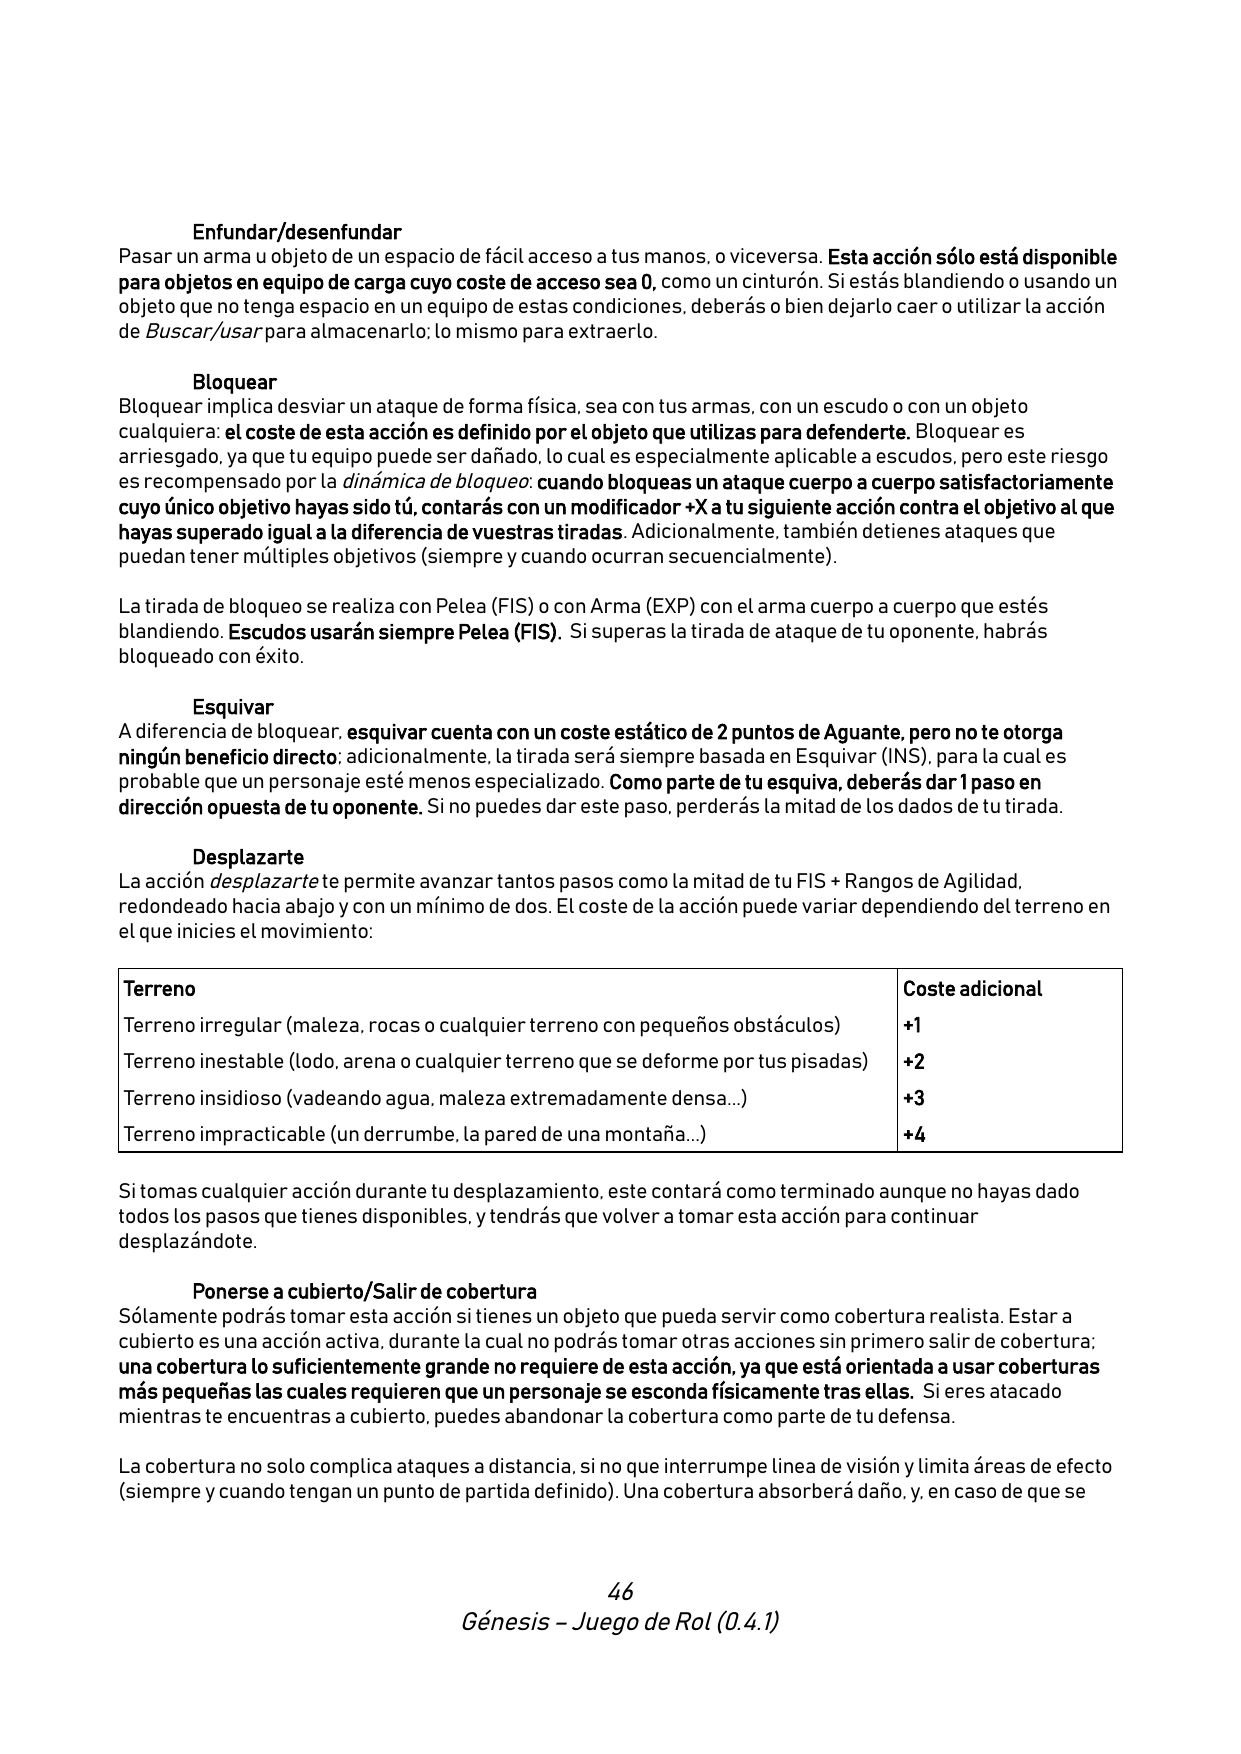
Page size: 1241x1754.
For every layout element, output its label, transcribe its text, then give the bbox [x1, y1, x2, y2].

text Si tomas cualquier acción durante tu desplazamiento, este contará como terminado aunque no hayas dado todos los pasos que tienes disponibles, y tendrás que volver a tomar esta acción para continuar desplazándote. [118, 1177, 1122, 1252]
text Esquivar [118, 693, 1122, 718]
table_header Coste adicional [898, 969, 1122, 1006]
text Bloquear implica desviar un ataque de forma física, sea con tus armas, con un escudo o con un objeto cualquiera: el coste de esta acción es definido por el objeto que utilizas para defenderte. Bloquear es arriesgado, ya que tu equipo puede ser dañado, lo cual es especialmente aplicable a escudos, pero este riesgo es recompensado por la dinámica de bloqueo: cuando bloqueas un ataque cuerpo a cuerpo satisfactoriamente cuyo único objetivo hayas sido tú, contarás con un modificador +X a tu siguiente acción contra el objetivo al que hayas superado igual a la diferencia de vuestras tiradas. Adicionalmente, también detienes ataques que puedan tener múltiples objetivos (siempre y cuando ocurran secuencialmente). [118, 393, 1122, 568]
table_cell +3 [898, 1079, 1122, 1115]
text Sólamente podrás tomar esta acción si tienes un objeto que pueda servir como cobertura realista. Estar a cubierto es una acción activa, durante la cual no podrás tomar otras acciones sin primero salir de cobertura; una cobertura lo suficientemente grande no requiere de esta acción, ya que está orientada a usar coberturas más pequeñas las cuales requieren que un personaje se esconda físicamente tras ellas. Si eres atacado mientras te encuentras a cubierto, puedes abandonar la cobertura como parte de tu defensa. [118, 1302, 1122, 1427]
text A diferencia de bloquear, esquivar cuenta con un coste estático de 2 puntos de Aguante, pero no te otorga ningún beneficio directo; adicionalmente, la tirada será siempre basada en Esquivar (INS), para la cual es probable que un personaje esté menos especializado. Como parte de tu esquiva, deberás dar 1 paso en dirección opuesta de tu oponente. Si no puedes dar este paso, perderás la mitad de los dados de tu tirada. [118, 718, 1122, 818]
text Pasar un arma u objeto de un espacio de fácil acceso a tus manos, o viceversa. Esta acción sólo está disponible para objetos en equipo de carga cuyo coste de acceso sea 0, como un cinturón. Si estás blandiendo o usando un objeto que no tenga espacio en un equipo de estas condiciones, deberás o bien dejarlo caer o utilizar la acción de Buscar/usar para almacenarlo; lo mismo para extraerlo. [118, 243, 1122, 343]
text Desplazarte [118, 843, 1122, 868]
table_cell +2 [898, 1042, 1122, 1078]
text Bloquear [118, 368, 1122, 393]
table_cell Terreno insidioso (vadeando agua, maleza extremadamente densa...) [119, 1079, 897, 1115]
table_cell Terreno impracticable (un derrumbe, la pared de una montaña...) [119, 1115, 897, 1151]
table_cell +4 [898, 1115, 1122, 1151]
table_cell Terreno irregular (maleza, rocas o cualquier terreno con pequeños obstáculos) [119, 1006, 897, 1042]
table_header Terreno [119, 969, 897, 1006]
text La acción desplazarte te permite avanzar tantos pasos como la mitad de tu FIS + Rangos de Agilidad, redondeado hacia abajo y con un mínimo de dos. El coste de la acción puede variar dependiendo del terreno en el que inicies el movimiento: [118, 868, 1122, 943]
text Ponerse a cubierto/Salir de cobertura [118, 1277, 1122, 1302]
table_cell +1 [898, 1006, 1122, 1042]
text La cobertura no solo complica ataques a distancia, si no que interrumpe linea de visión y limita áreas de efecto (siempre y cuando tengan un punto de partida definido). Una cobertura absorberá daño, y, en caso de que se [118, 1452, 1122, 1502]
text Enfundar/desenfundar [192, 218, 1122, 243]
text La tirada de bloqueo se realiza con Pelea (FIS) o con Arma (EXP) con el arma cuerpo a cuerpo que estés blandiendo. Escudos usarán siempre Pelea (FIS). Si superas la tirada de ataque de tu oponente, habrás bloqueado con éxito. [118, 593, 1122, 668]
table_cell Terreno inestable (lodo, arena o cualquier terreno que se deforme por tus pisadas) [119, 1042, 897, 1078]
